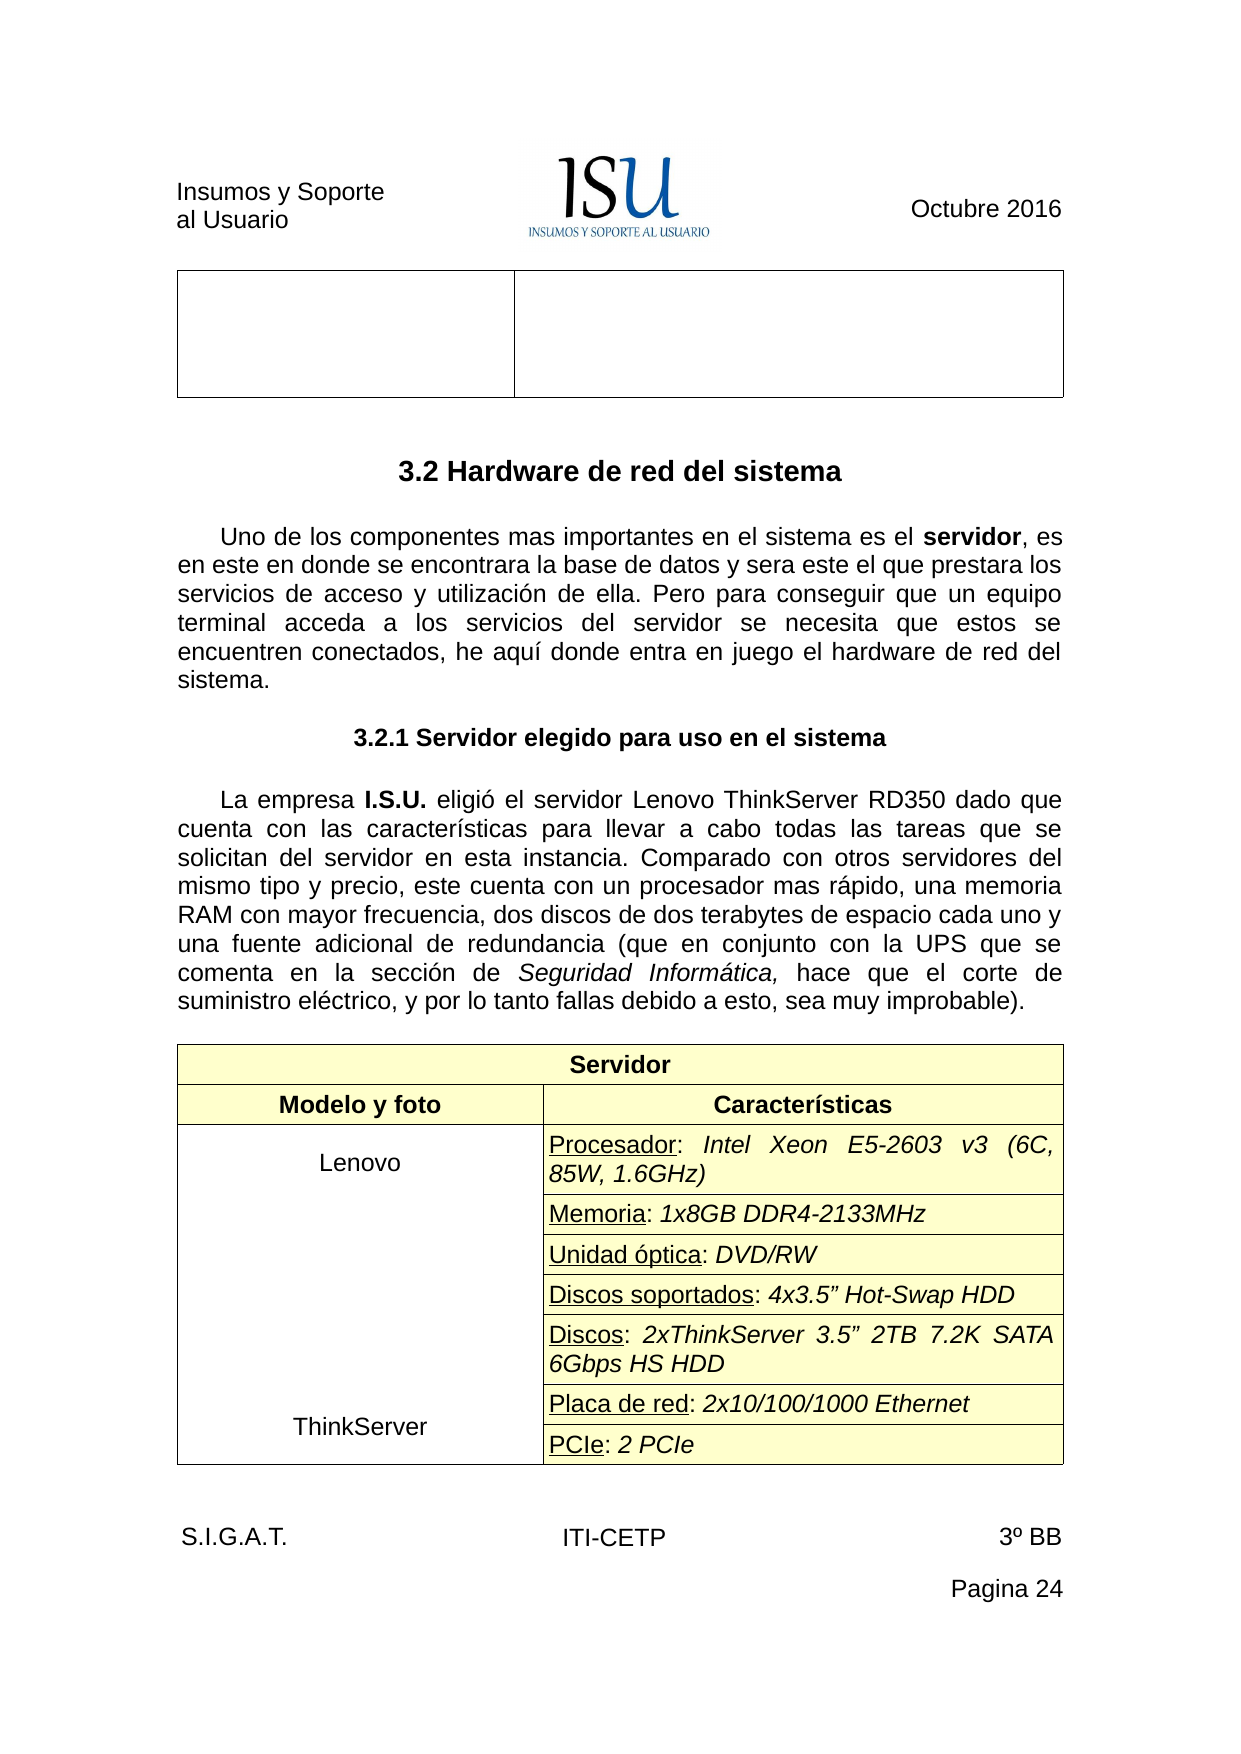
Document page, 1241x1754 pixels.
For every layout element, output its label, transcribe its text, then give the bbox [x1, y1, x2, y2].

text 3.2 Hardware de red del sistema [177, 454, 1063, 488]
table_cell [178, 271, 514, 397]
table_cell Lenovo ThinkServer [178, 1125, 543, 1464]
picture [517, 138, 723, 252]
text La empresa I.S.U. eligió el servidor Lenovo ThinkServer RD350 dado que cuenta con las características para llevar a cabo todas las tareas que se solicitan del servidor en esta instancia. Comparado con otros servidores del mismo tipo y precio, este cuenta con un procesador mas rápido, una memoria RAM con mayor frecuencia, dos discos de dos terabytes de espacio cada uno y una fuente adicional de redundancia (que en conjunto con la UPS que se comenta en la sección de Seguridad Informática, hace que el corte de suministro eléctrico, y por lo tanto fallas debido a esto, sea muy improbable). [177, 785, 1063, 1015]
table_cell Discos soportados: 4x3.5” Hot-Swap HDD [544, 1275, 1063, 1314]
table_cell Unidad óptica: DVD/RW [544, 1235, 1063, 1274]
table_cell Discos: 2xThinkServer 3.5” 2TB 7.2K SATA 6Gbps HS HDD [544, 1315, 1063, 1383]
table_cell PCIe: 2 PCIe [544, 1425, 1063, 1464]
table_header Servidor [178, 1045, 1063, 1084]
table_cell Procesador: Intel Xeon E5-2603 v3 (6C, 85W, 1.6GHz) [544, 1125, 1063, 1193]
text 3.2.1 Servidor elegido para uso en el sistema [177, 723, 1063, 751]
table_cell Placa de red: 2x10/100/1000 Ethernet [544, 1385, 1063, 1424]
table_cell Memoria: 1x8GB DDR4-2133MHz [544, 1195, 1063, 1234]
table_cell [515, 271, 1063, 397]
table_cell Características [544, 1085, 1063, 1124]
table_cell Modelo y foto [178, 1085, 543, 1124]
text Uno de los componentes mas importantes en el sistema es el servidor, es en este en donde se encontrara la base de datos y sera este el que prestara los servicios de acceso y utilización de ella. Pero para conseguir que un equipo terminal acceda a los servicios del servidor se necesita que estos se encuentren conectados, he aquí donde entra en juego el hardware de red del sistema. [177, 521, 1063, 694]
